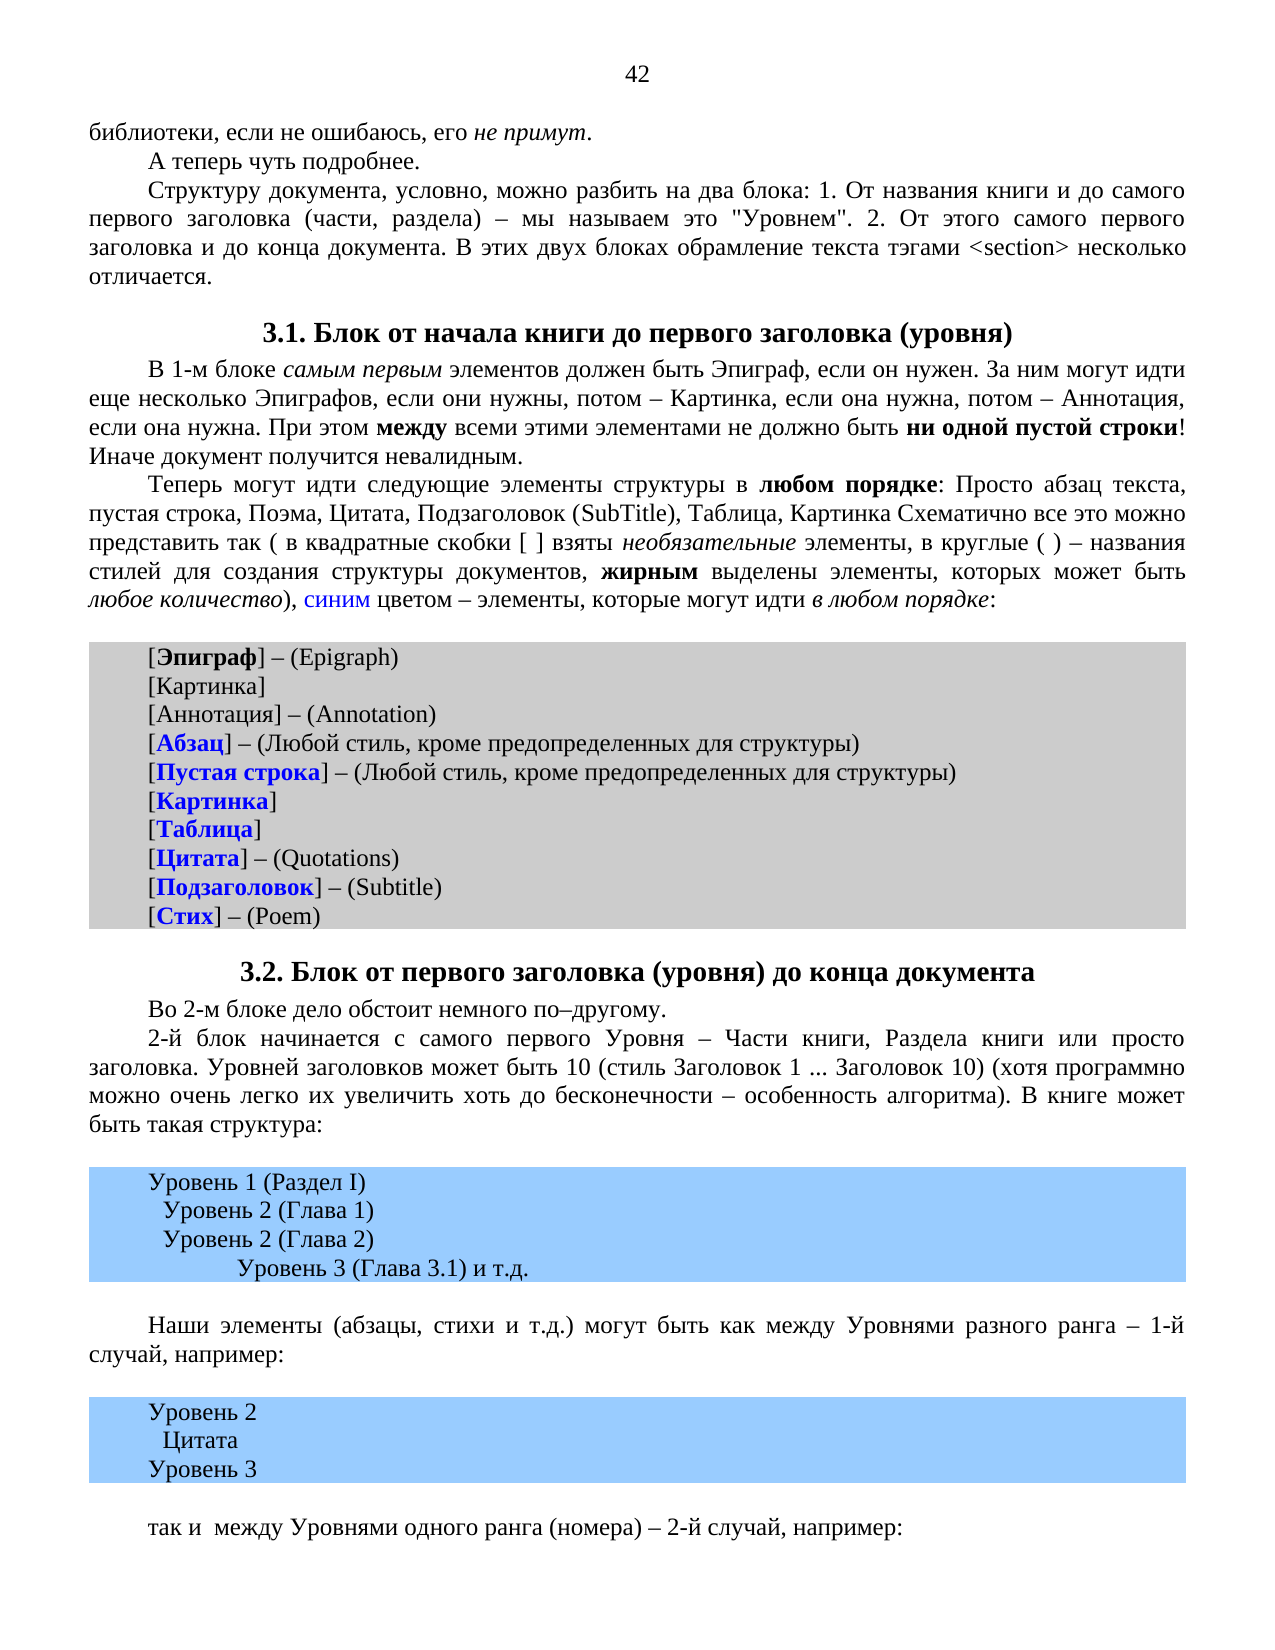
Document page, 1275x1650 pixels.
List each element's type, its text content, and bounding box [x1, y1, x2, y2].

text Уровень 2 (Глава 1) [89, 1196, 1186, 1224]
text [Стих] – (Poem) [89, 901, 1186, 929]
text библиотеки, если не ошибаюсь, его не примут. [89, 117, 1186, 146]
text Во 2-м блоке дело обстоит немного по–другому. [89, 994, 1186, 1023]
subtitle 3.2. Блок от первого заголовка (уровня) до конца документа [89, 954, 1186, 988]
text [Картинка] [89, 786, 1186, 814]
text [Аннотация] – (Annotation) [89, 699, 1186, 728]
text Уровень 2 (Глава 2) [89, 1224, 1186, 1253]
text Цитата [89, 1426, 1186, 1454]
text Уровень 3 (Глава 3.1) и т.д. [89, 1253, 1186, 1282]
text [Таблица] [89, 814, 1186, 843]
text [Картинка] [89, 671, 1186, 699]
subtitle 3.1. Блок от начала книги до первого заголовка (уровня) [89, 315, 1186, 348]
text Наши элементы (абзацы, стихи и т.д.) могут быть как между Уровнями разного ранга – 1-й случай, например: [89, 1311, 1186, 1368]
text Теперь могут идти следующие элементы структуры в любом порядке: Просто абзац текста, пустая строка, Поэма, Цитата, Подзаголовок (SubTitle), Таблица, Картинка Схематично все это можно представить так ( в квадратные скобки [ ] взяты необязательные элементы, в круглые ( ) – названия стилей для создания структуры документов, жирным выделены элементы, которых может быть любое количество), синим цветом – элементы, которые могут идти в любом порядке: [89, 469, 1186, 613]
text [Пустая строка] – (Любой стиль, кроме предопределенных для структуры) [89, 757, 1186, 786]
text [Цитата] – (Quotations) [89, 843, 1186, 872]
text Структуру документа, условно, можно разбить на два блока: 1. От названия книги и до самого первого заголовка (части, раздела) – мы называем это "Уровнем". 2. От этого самого первого заголовка и до конца документа. В этих двух блоках обрамление текста тэгами <section> несколько отличается. [89, 175, 1186, 290]
text Уровень 2 [89, 1397, 1186, 1426]
text [Подзаголовок] – (Subtitle) [89, 872, 1186, 901]
text 2-й блок начинается с самого первого Уровня – Части книги, Раздела книги или просто заголовка. Уровней заголовков может быть 10 (стиль Заголовок 1 ... Заголовок 10) (хотя программно можно очень легко их увеличить хоть до бесконечности – особенность алгоритма). В книге может быть такая структура: [89, 1023, 1186, 1138]
text В 1-м блоке самым первым элементов должен быть Эпиграф, если он нужен. За ним могут идти еще несколько Эпиграфов, если они нужны, потом – Картинка, если она нужна, потом – Аннотация, если она нужна. При этом между всеми этими элементами не должно быть ни одной пустой строки! Иначе документ получится невалидным. [89, 354, 1186, 469]
text А теперь чуть подробнее. [89, 146, 1186, 175]
text Уровень 1 (Раздел I) [89, 1167, 1186, 1196]
text Уровень 3 [89, 1454, 1186, 1483]
text так и между Уровнями одного ранга (номера) – 2-й случай, например: [89, 1512, 1186, 1541]
text [Абзац] – (Любой стиль, кроме предопределенных для структуры) [89, 728, 1186, 757]
text [Эпиграф] – (Epigraph) [89, 642, 1186, 671]
